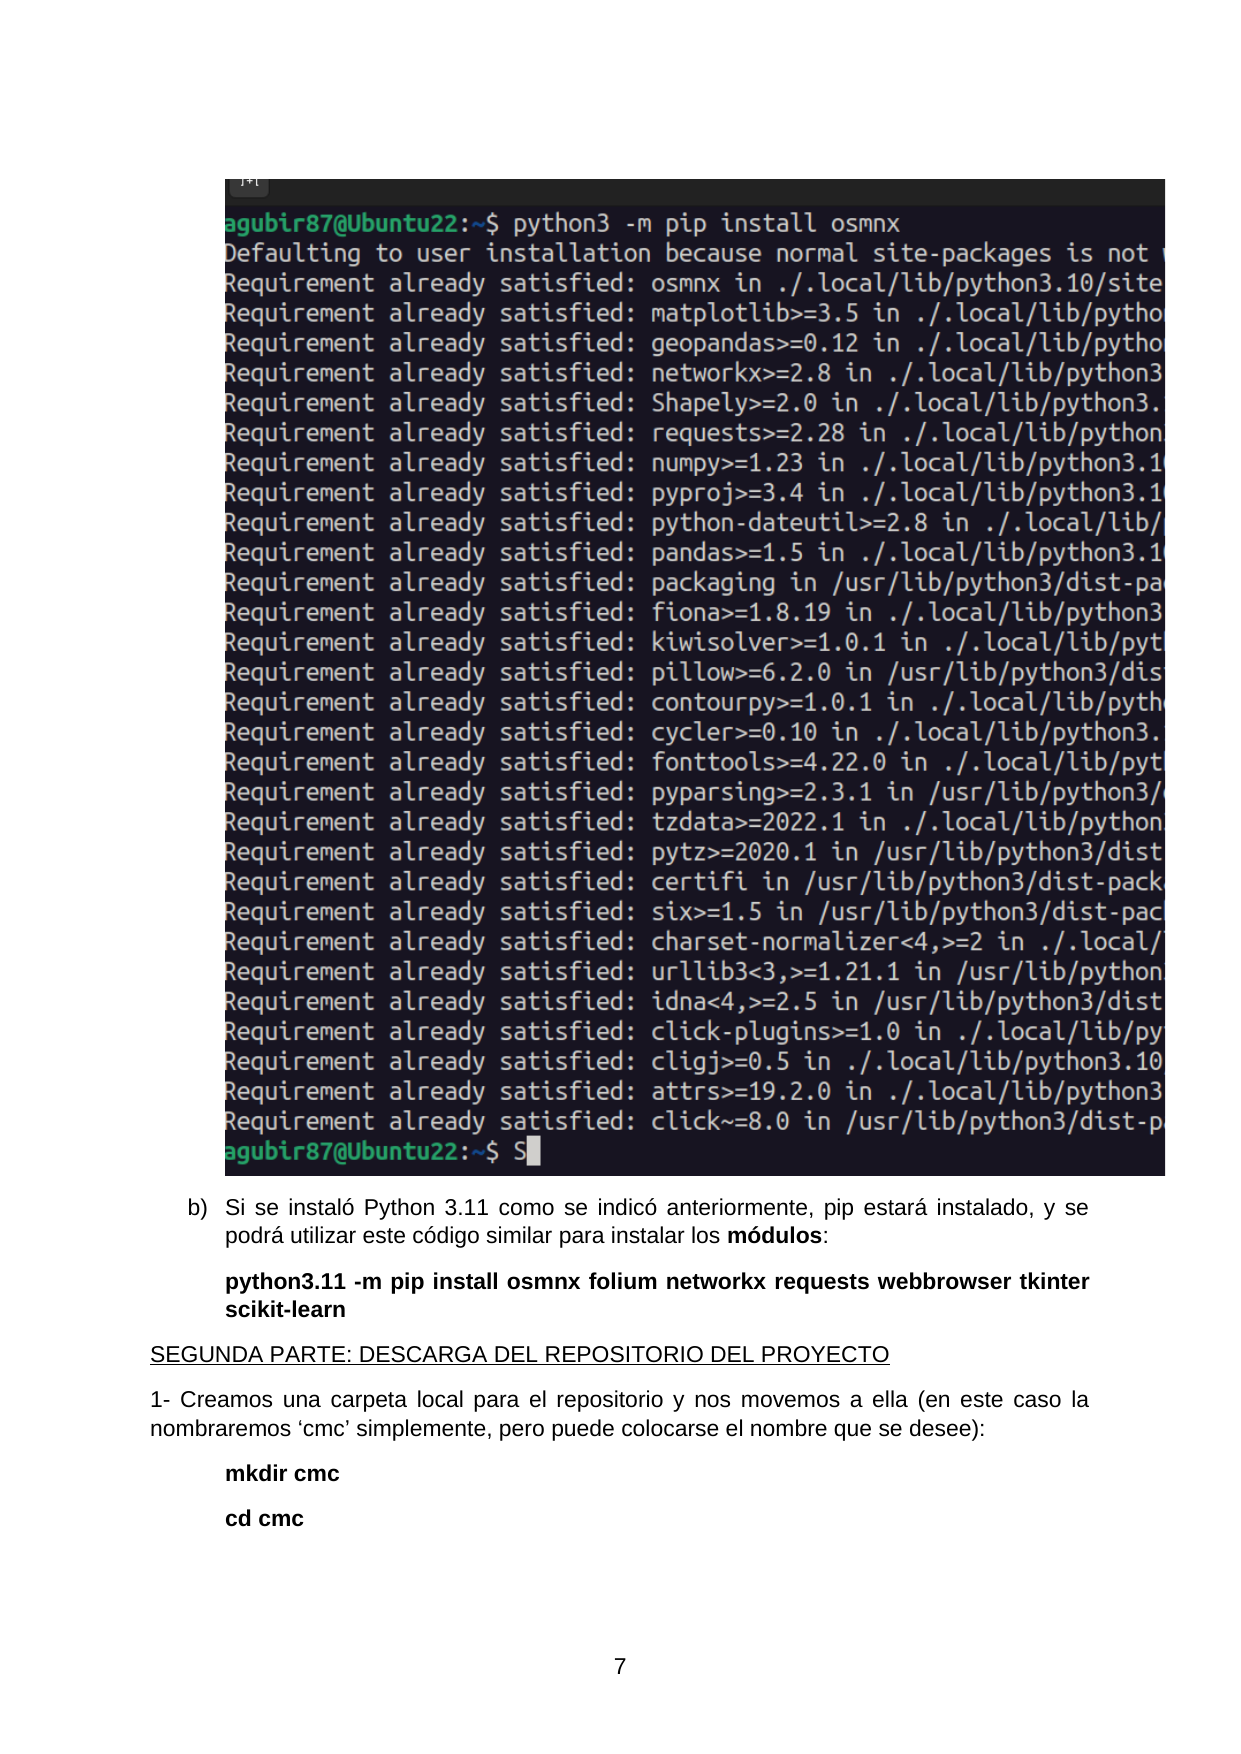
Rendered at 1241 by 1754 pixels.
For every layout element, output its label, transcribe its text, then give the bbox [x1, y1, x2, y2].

text python3.11 -m pip install osmnx folium networkx requests webbrowser tkinter scikit-learn [225, 1268, 1090, 1322]
text mkdir cmc [150, 1460, 1090, 1486]
picture [225, 179, 1166, 1176]
list Si se instaló Python 3.11 como se indicó anteriormente, pip estará instalado, y se podrá utilizar este código similar para instalar los módulos: [187, 1194, 1090, 1249]
text cd cmc [150, 1505, 1090, 1531]
text 1- Creamos una carpeta local para el repositorio y nos movemos a ella (en este caso la nombraremos ‘cmc’ simplemente, pero puede colocarse el nombre que se desee): [150, 1386, 1090, 1441]
text SEGUNDA PARTE: DESCARGA DEL REPOSITORIO DEL PROYECTO [150, 1341, 1090, 1367]
